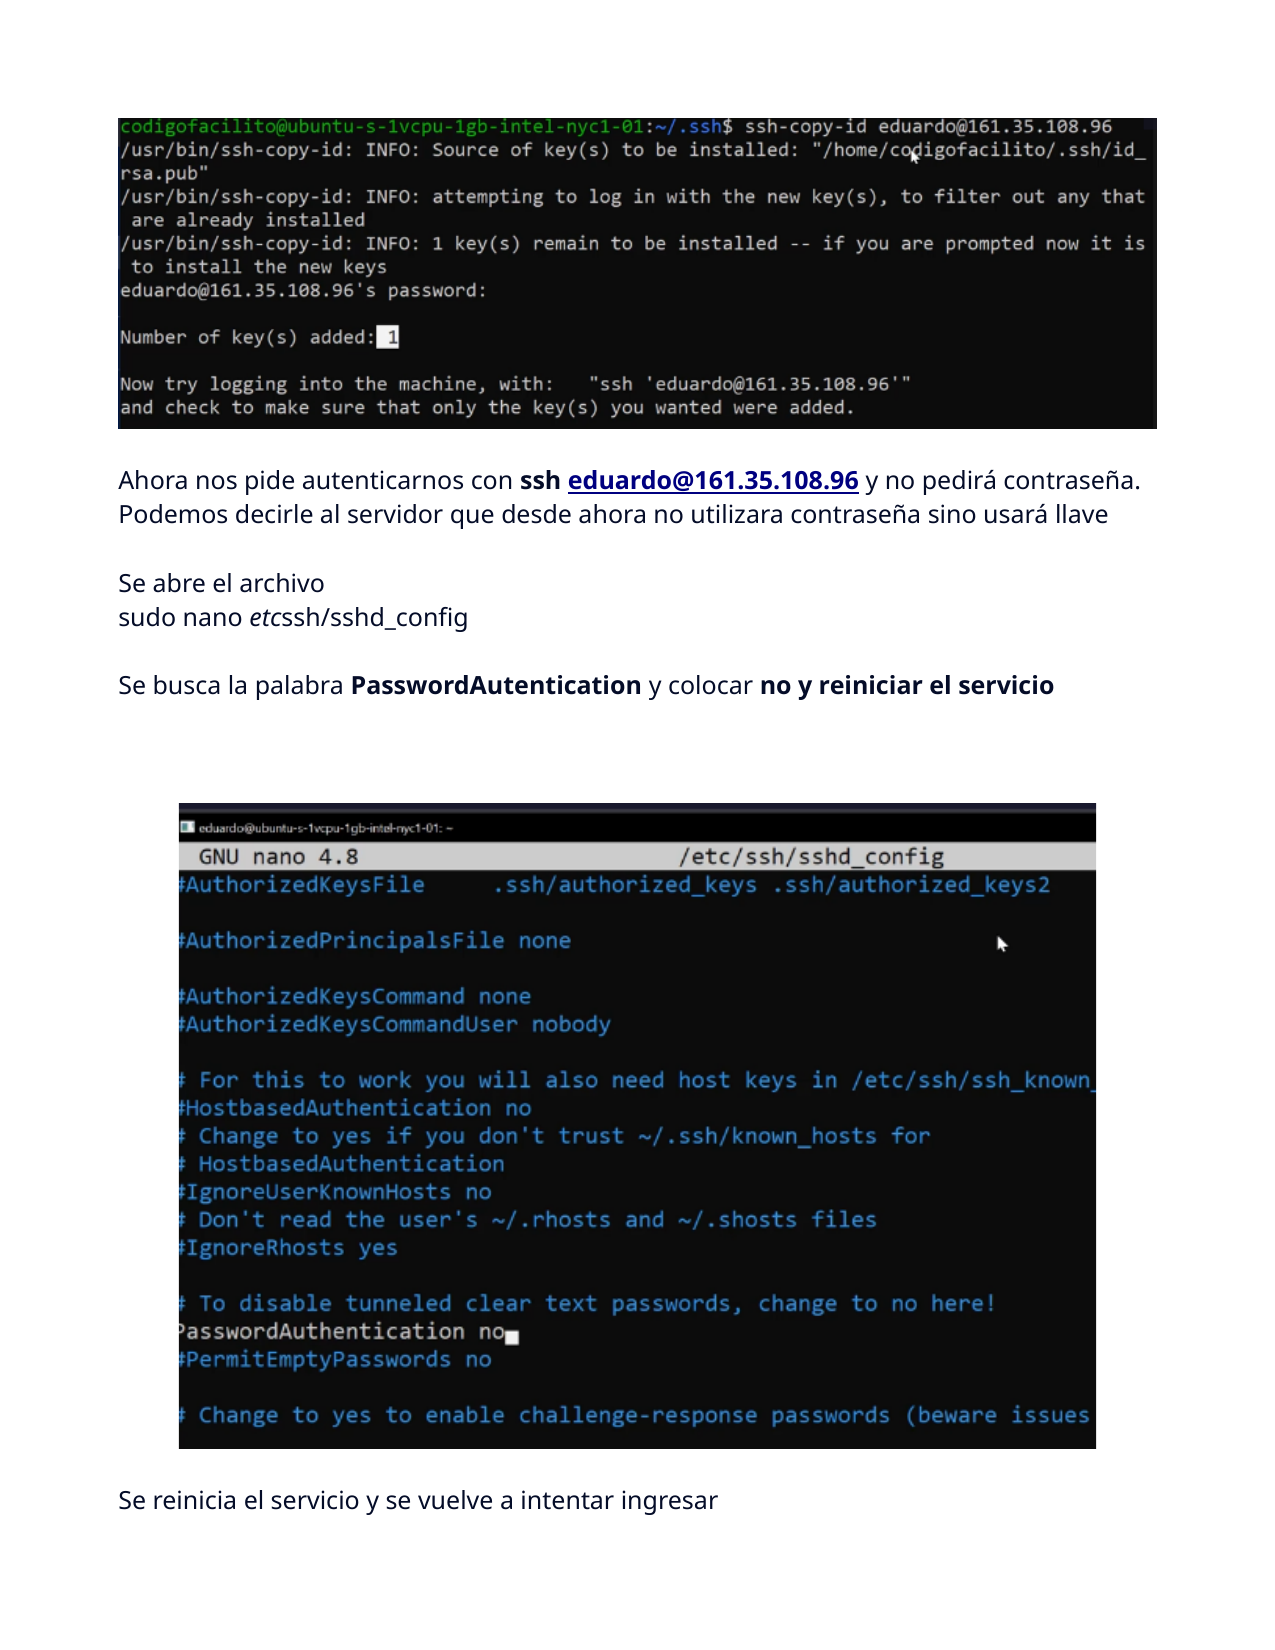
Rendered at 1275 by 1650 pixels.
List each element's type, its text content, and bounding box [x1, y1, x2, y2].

picture [178, 803, 1097, 1449]
text sudo nano etcssh/sshd_config [118, 599, 1157, 633]
text Se reinicia el servicio y se vuelve a intentar ingresar [118, 1483, 1157, 1517]
picture [118, 118, 1157, 429]
text Podemos decirle al servidor que desde ahora no utilizara contraseña sino usará llave [118, 497, 1157, 531]
text Ahora nos pide autenticarnos con ssh eduardo@161.35.108.96 y no pedirá contraseña. [118, 463, 1157, 497]
text Se busca la palabra PasswordAutentication y colocar no y reiniciar el servicio [118, 667, 1157, 701]
text Se abre el archivo [118, 565, 1157, 599]
